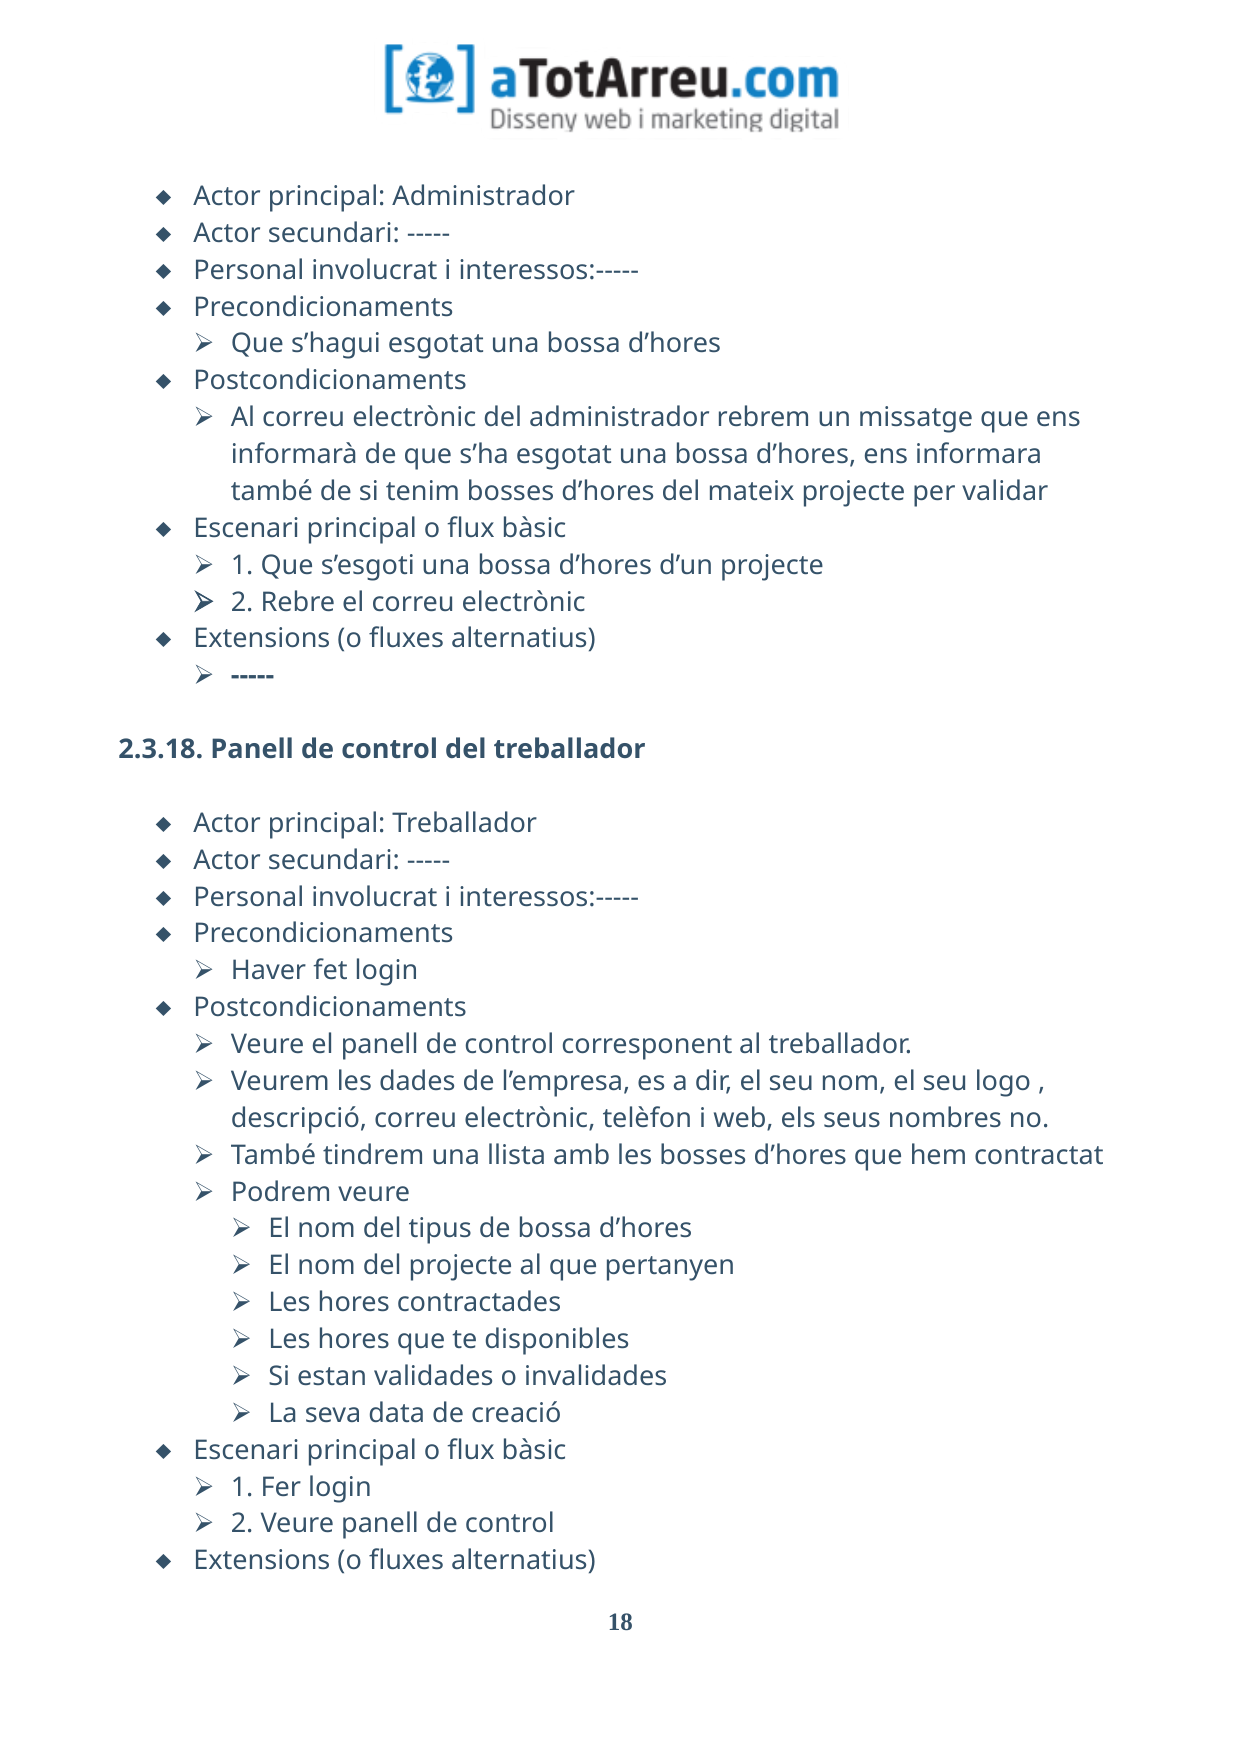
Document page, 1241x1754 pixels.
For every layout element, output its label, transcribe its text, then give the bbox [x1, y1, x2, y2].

list Precondicionaments [156, 914, 1122, 951]
list Escenari principal o flux bàsic [156, 1430, 1122, 1467]
list Actor secundari: ----- [156, 840, 1122, 877]
list Al correu electrònic del administrador rebrem un missatge que ens informarà de que s’ha esgotat una bossa d’hores, ens informara també de si tenim bosses d’hores del mateix projecte per validar [193, 398, 1122, 508]
list La seva data de creació [231, 1393, 1122, 1430]
list Postcondicionaments [156, 988, 1122, 1024]
list 2. Veure panell de control [193, 1504, 1122, 1541]
list Extensions (o fluxes alternatius) [156, 619, 1122, 656]
list Veurem les dades de l’empresa, es a dir, el seu nom, el seu logo , descripció, correu electrònic, telèfon i web, els seus nombres no. [193, 1061, 1122, 1135]
list El nom del projecte al que pertanyen [231, 1246, 1122, 1283]
list Actor principal: Treballador [156, 803, 1122, 840]
list Personal involucrat i interessos:----- [156, 877, 1122, 914]
list 1. Fer login [193, 1467, 1122, 1504]
list Les hores que te disponibles [231, 1319, 1122, 1356]
list Personal involucrat i interessos:----- [156, 250, 1122, 287]
picture [356, 37, 873, 141]
text 2.3.18. Panell de control del treballador [118, 729, 1122, 766]
list Que s’hagui esgotat una bossa d’hores [193, 324, 1122, 361]
list Actor principal: Administrador [156, 176, 1122, 213]
list Les hores contractades [231, 1283, 1122, 1319]
list Extensions (o fluxes alternatius) [156, 1541, 1122, 1578]
list També tindrem una llista amb les bosses d’hores que hem contractat [193, 1135, 1122, 1172]
list Postcondicionaments [156, 361, 1122, 398]
list Precondicionaments [156, 287, 1122, 324]
list 2. Rebre el correu electrònic [193, 582, 1122, 619]
list Si estan validades o invalidades [231, 1356, 1122, 1393]
list ----- [193, 656, 1122, 693]
list Podrem veure [193, 1172, 1122, 1209]
list Escenari principal o flux bàsic [156, 508, 1122, 545]
list Haver fet login [193, 951, 1122, 988]
list El nom del tipus de bossa d’hores [231, 1209, 1122, 1246]
list Veure el panell de control corresponent al treballador. [193, 1024, 1122, 1061]
list Actor secundari: ----- [156, 213, 1122, 250]
list 1. Que s’esgoti una bossa d’hores d’un projecte [193, 545, 1122, 582]
